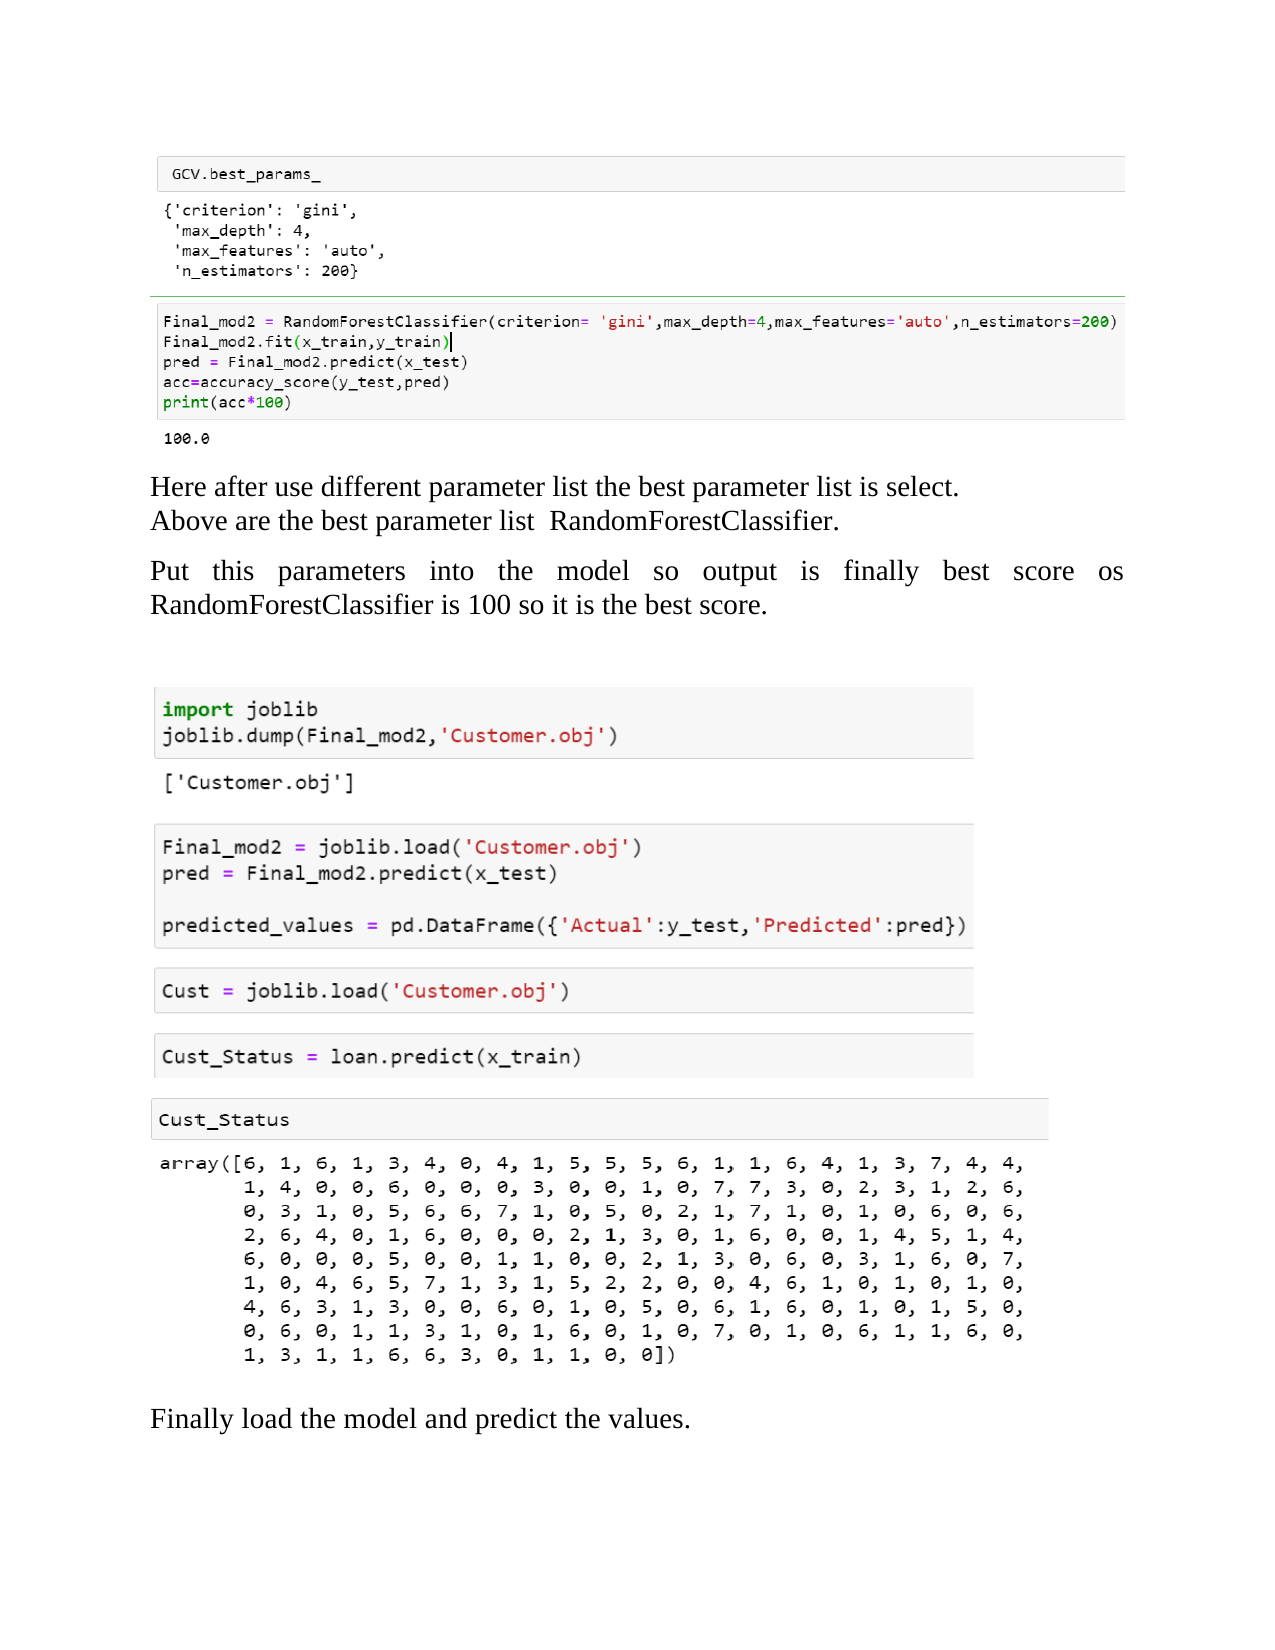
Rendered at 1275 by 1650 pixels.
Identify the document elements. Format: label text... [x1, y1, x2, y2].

text Above are the best parameter list RandomForestClassifier. [150, 503, 1125, 537]
text Put this parameters into the model so output is finally best score os RandomForestClassifier is 100 so it is the best score. [150, 553, 1125, 620]
text Finally load the model and predict the values. [150, 1401, 1125, 1434]
text Here after use different parameter list the best parameter list is select. [150, 469, 1125, 503]
